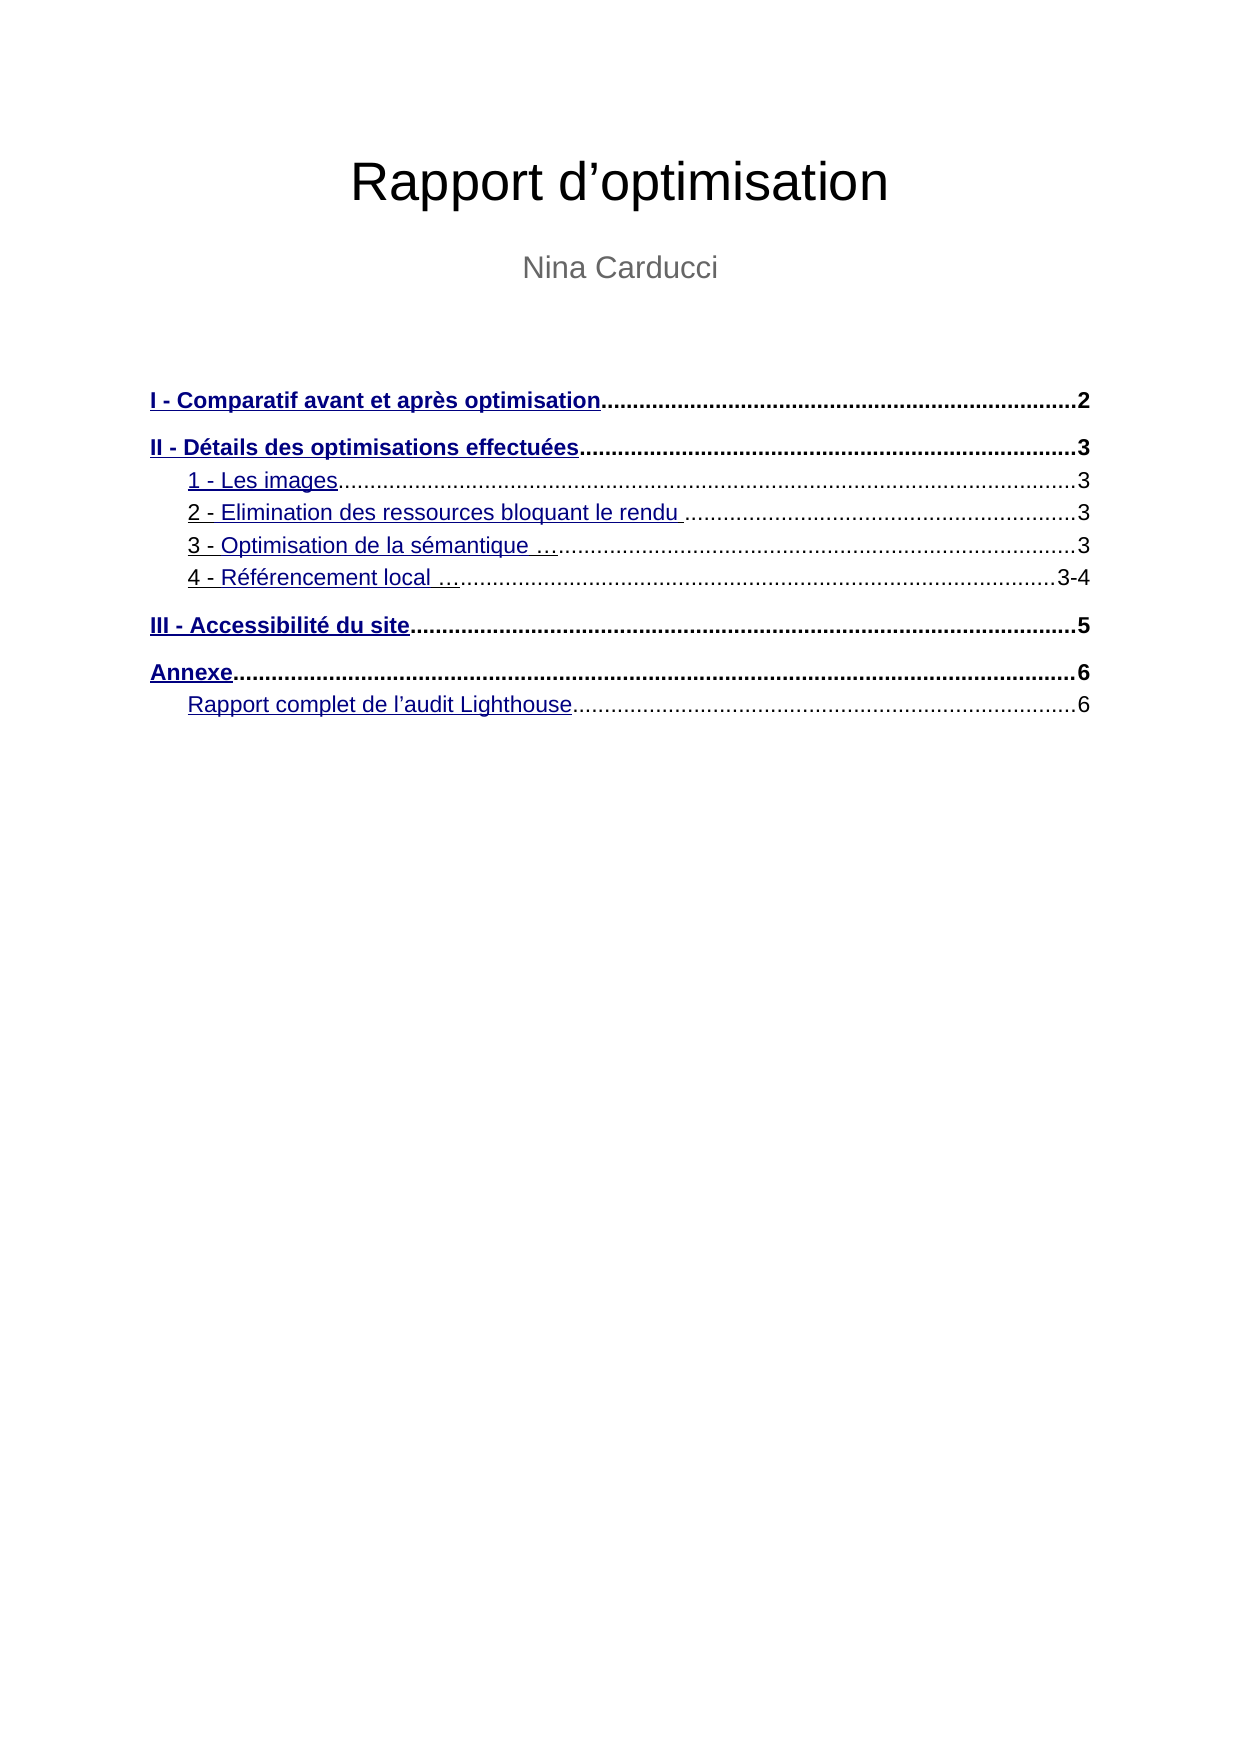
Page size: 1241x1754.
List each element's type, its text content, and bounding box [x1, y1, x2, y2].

text III - Accessibilité du site 5 [150, 612, 1090, 638]
text 2 - Elimination des ressources bloquant le rendu 3 [187, 499, 1090, 526]
text 3 - Optimisation de la sémantique … 3 [187, 532, 1090, 558]
text Annexe 6 [150, 659, 1090, 685]
text Nina Carducci [150, 249, 1090, 285]
text 1 - Les images 3 [187, 467, 1090, 493]
text I - Comparatif avant et après optimisation 2 [150, 387, 1090, 413]
text Rapport d’optimisation [150, 150, 1090, 212]
text 4 - Référencement local … 3-4 [187, 564, 1090, 591]
text Rapport complet de l’audit Lighthouse 6 [187, 691, 1090, 718]
text II - Détails des optimisations effectuées 3 [150, 434, 1090, 460]
